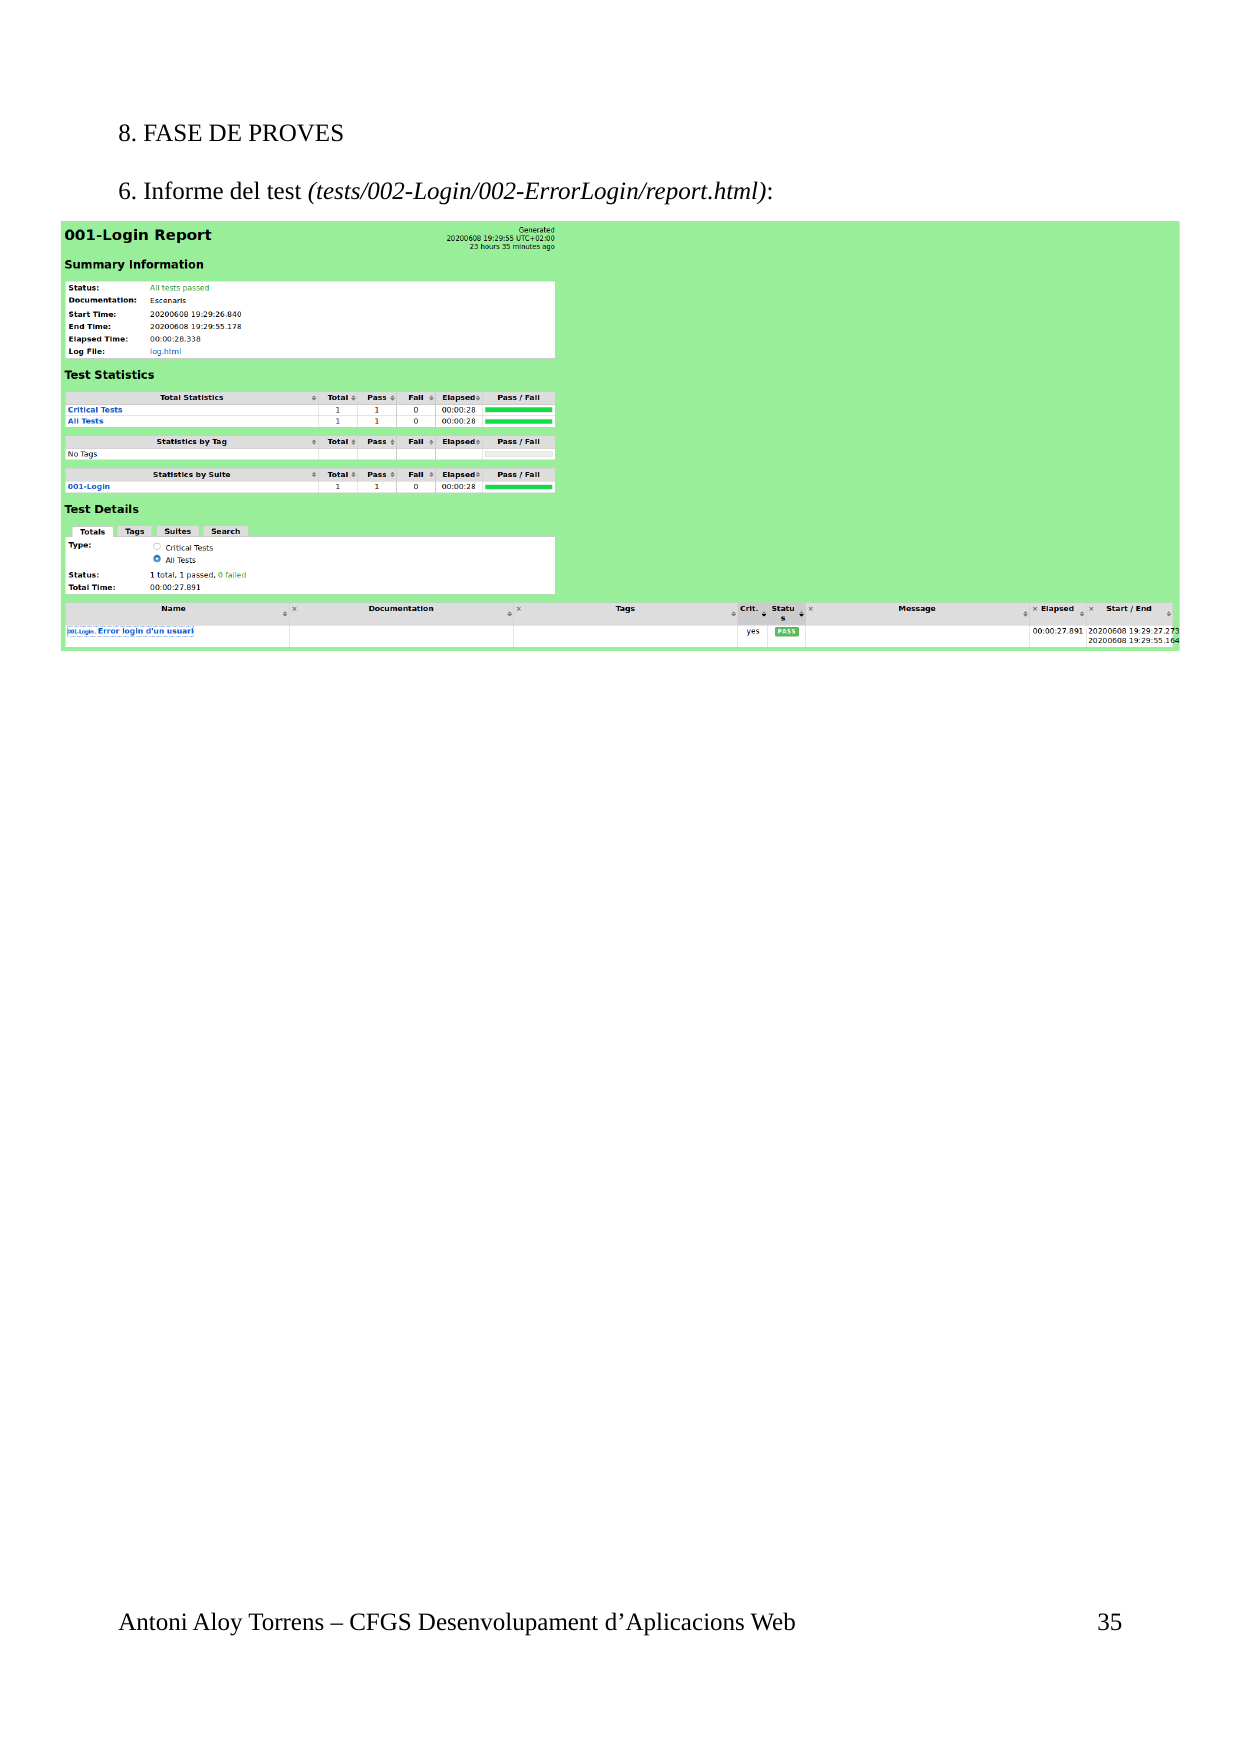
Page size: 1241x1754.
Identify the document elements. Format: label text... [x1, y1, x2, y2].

picture [60, 221, 1180, 651]
text 6. Informe del test (tests/002-Login/002-ErrorLogin/report.html): [118, 176, 1122, 205]
